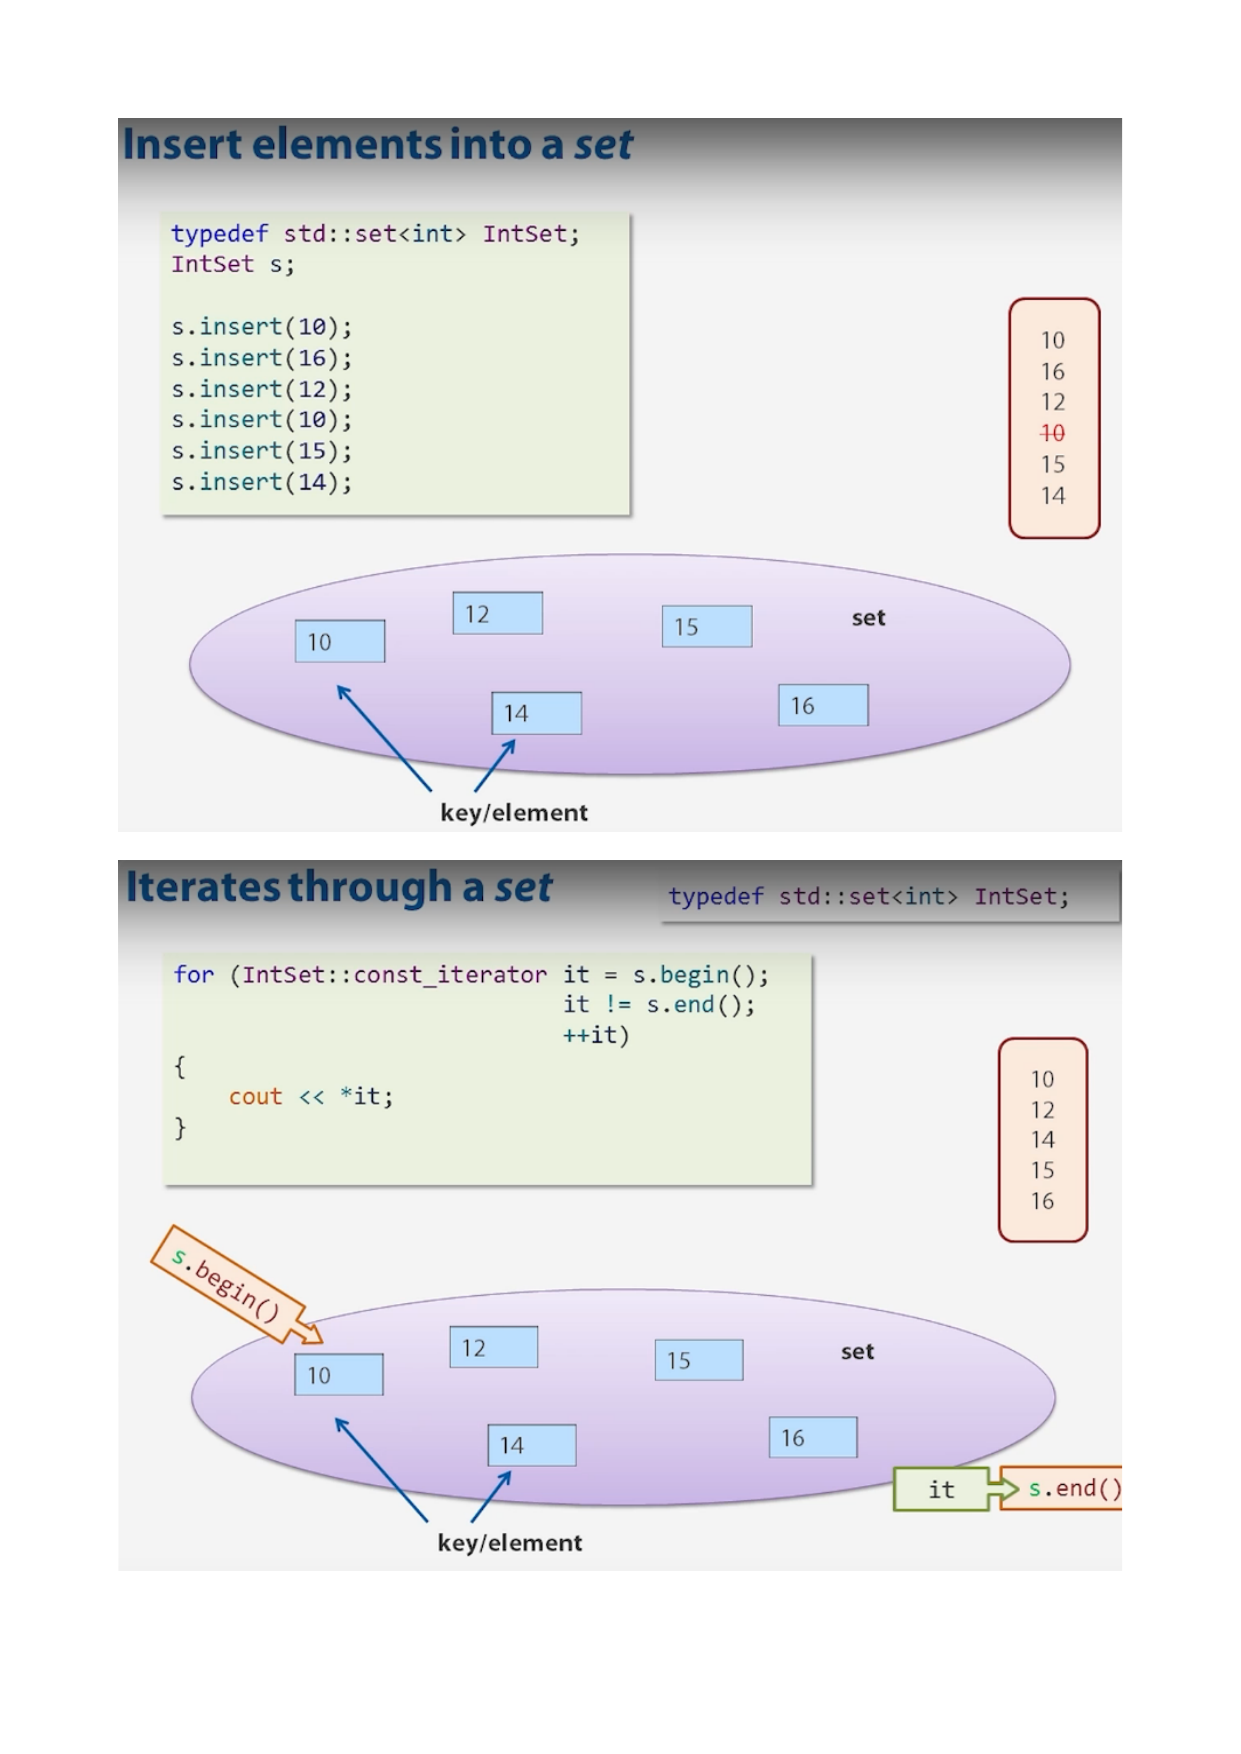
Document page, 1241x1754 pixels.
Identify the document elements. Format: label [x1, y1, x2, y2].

picture [118, 860, 1123, 1571]
picture [118, 118, 1123, 832]
